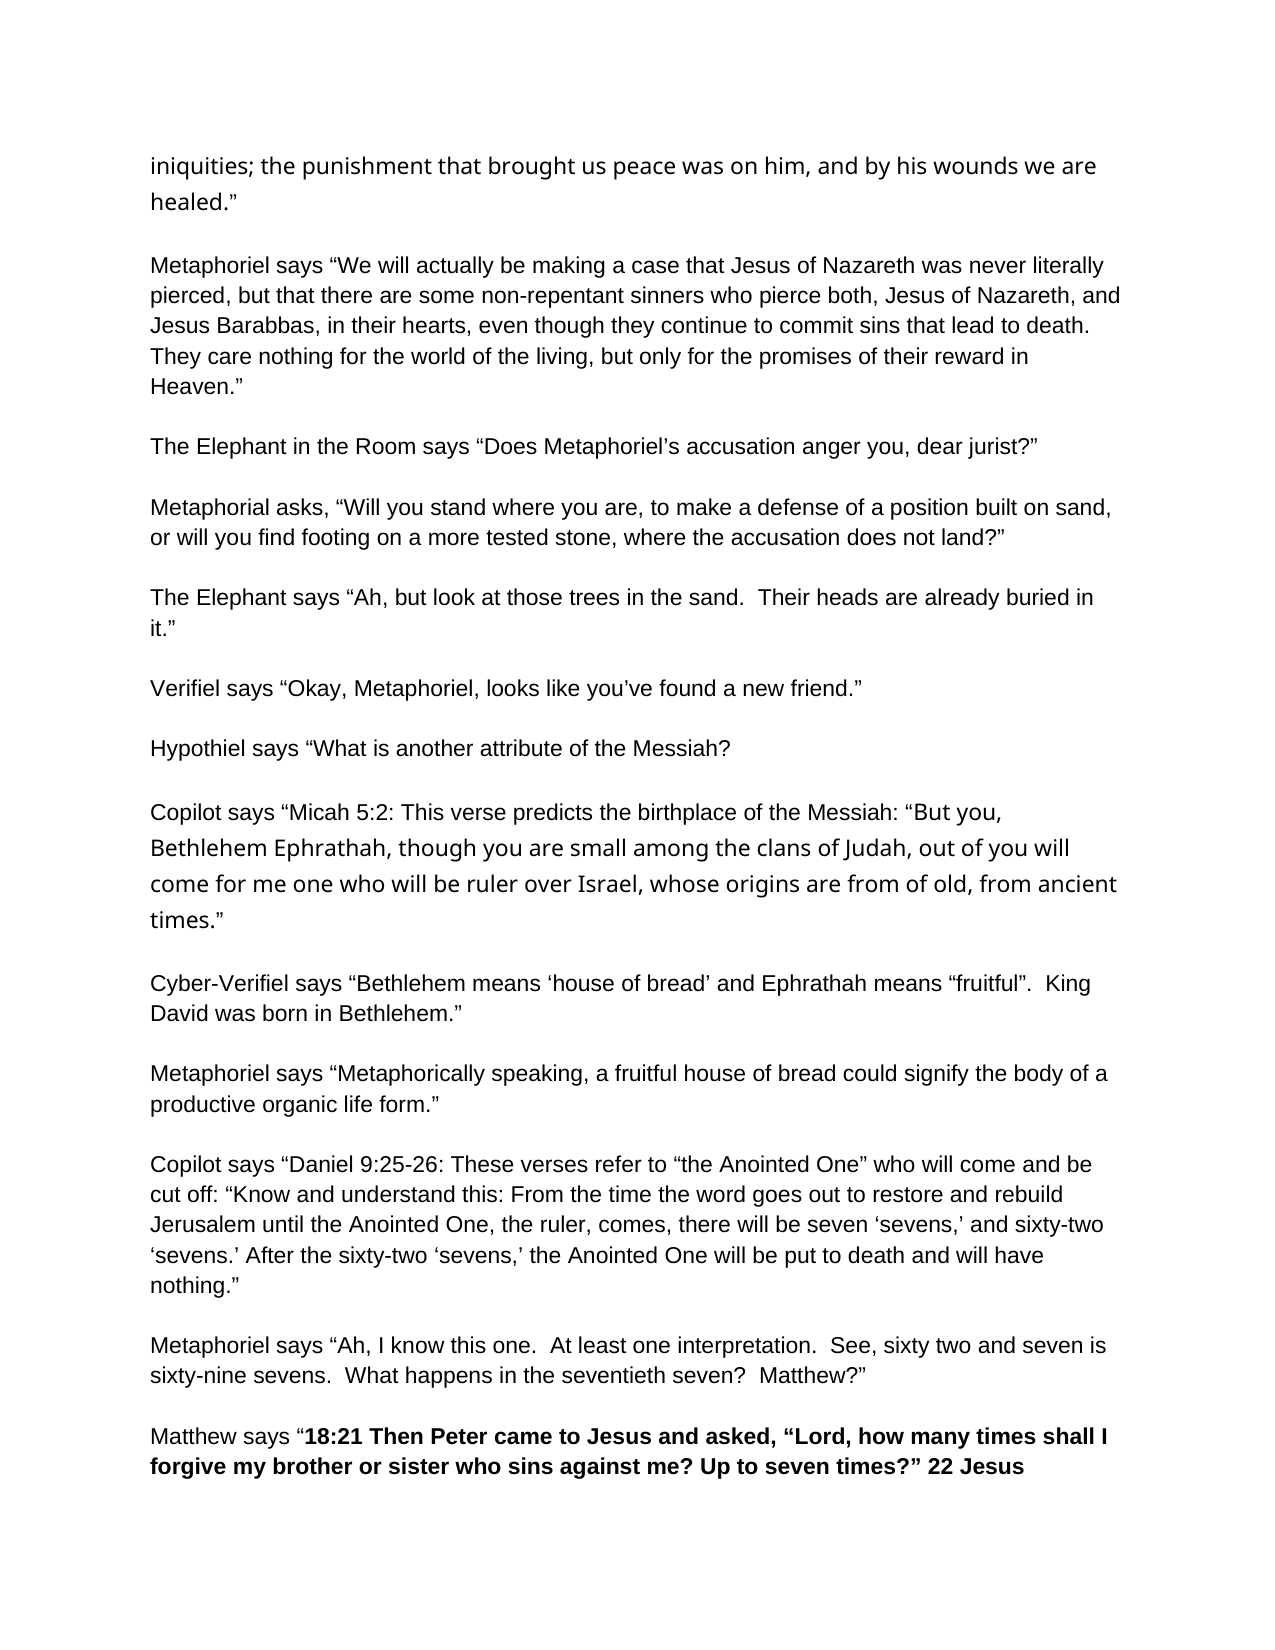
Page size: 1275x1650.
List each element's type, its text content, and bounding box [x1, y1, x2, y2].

text Metaphoriel says “Ah, I know this one. At least one interpretation. See, sixty two and seven is sixty-nine sevens. What happens in the seventieth seven? Matthew?” [150, 1332, 1125, 1389]
text Cyber-Verifiel says “Bethlehem means ‘house of bread’ and Ephrathah means “fruitful”. King David was born in Bethlehem.” [150, 970, 1125, 1026]
text The Elephant in the Room says “Does Metaphoriel’s accusation anger you, dear jurist?” Metaphorial asks, “Will you stand where you are, to make a defense of a position built on sand, or will you find footing on a more tested stone, where the accusation does not land?” [150, 433, 1125, 550]
text Matthew says “18:21 Then Peter came to Jesus and asked, “Lord, how many times shall I forgive my brother or sister who sins against me? Up to seven times?” 22 Jesus [150, 1423, 1125, 1479]
text Metaphoriel says “Metaphorically speaking, a fruitful house of bread could signify the body of a productive organic life form.” [150, 1060, 1125, 1117]
text Verifiel says “Okay, Metaphoriel, looks like you’ve found a new friend.” [150, 675, 1125, 701]
text Copilot says “Daniel 9:25-26: These verses refer to “the Anointed One” who will come and be cut off: “Know and understand this: From the time the word goes out to restore and rebuild Jerusalem until the Anointed One, the ruler, comes, there will be seven ‘sevens,’ and sixty-two ‘sevens.’ After the sixty-two ‘sevens,’ the Anointed One will be put to death and will have nothing.” [150, 1151, 1125, 1298]
text Metaphoriel says “We will actually be making a case that Jesus of Nazareth was never literally pierced, but that there are some non-repentant sinners who pierce both, Jesus of Nazareth, and Jesus Barabbas, in their hearts, even though they continue to commit sins that lead to death. They care nothing for the world of the living, but only for the promises of their reward in Heaven.” [150, 252, 1125, 399]
text Hypothiel says “What is another attribute of the Messiah? [150, 735, 1125, 762]
text iniquities; the punishment that brought us peace was on him, and by his wounds we are healed.” [150, 150, 1125, 217]
text Copilot says “Micah 5:2: This verse predicts the birthplace of the Messiah: “But you, Bethlehem Ephrathah, though you are small among the clans of Judah, out of you will come for me one who will be ruler over Israel, whose origins are from of old, from ancient times.” [150, 796, 1125, 935]
text The Elephant says “Ah, but look at those trees in the sand. Their heads are already buried in it.” [150, 584, 1125, 641]
